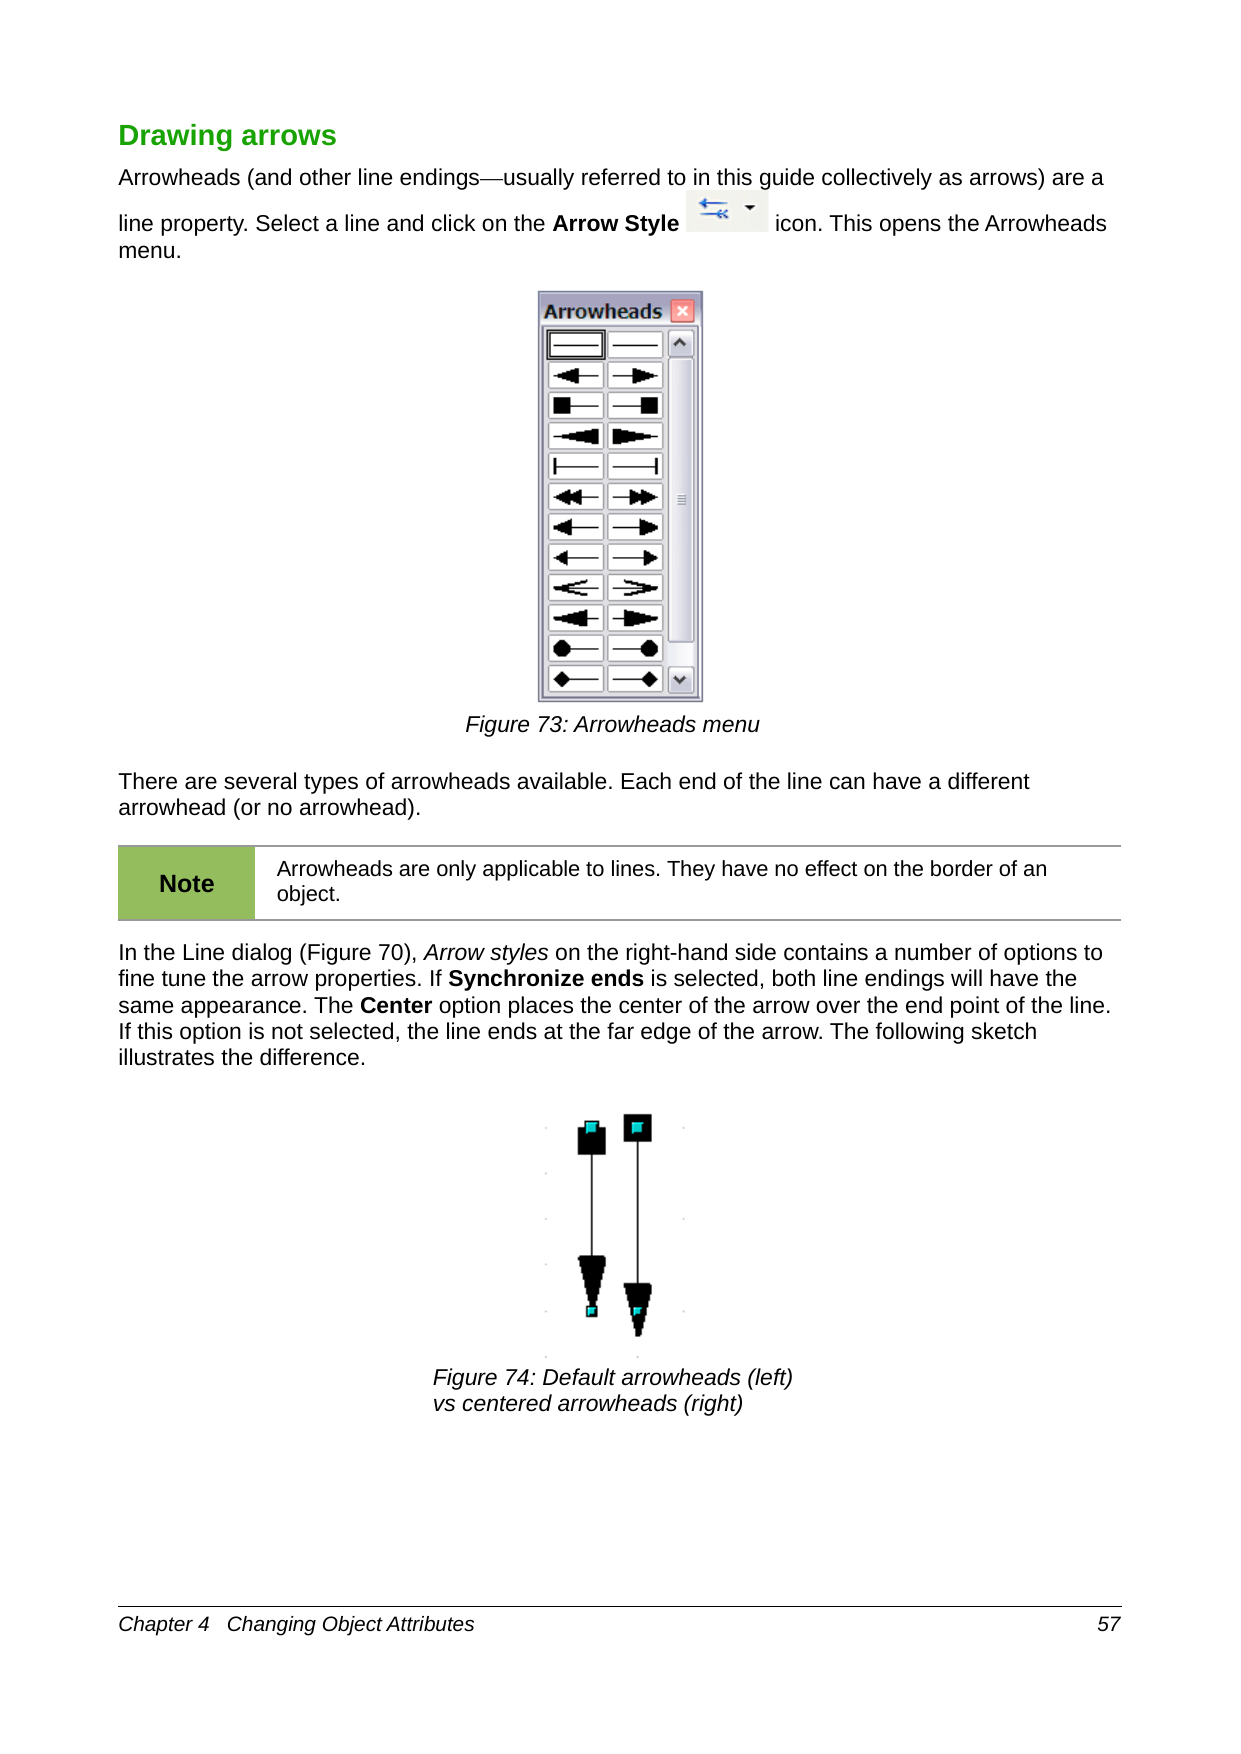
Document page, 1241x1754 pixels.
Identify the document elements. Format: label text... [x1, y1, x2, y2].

text Arrowheads (and other line endings—usually referred to in this guide collectively as arrows) are a line property. Select a line and click on the Arrow Style icon. This opens the Arrowheads menu. [118, 164, 1122, 263]
text Figure 73: Arrowheads menu [465, 711, 775, 738]
table_header Note [118, 847, 255, 919]
table_header Arrowheads are only applicable to lines. They have no effect on the border of an object. [255, 847, 1121, 919]
picture [529, 1095, 711, 1358]
text There are several types of arrowheads available. Each end of the line can have a different arrowhead (or no arrowhead). [118, 768, 1122, 821]
text In the Line dialog (Figure 70), Arrow styles on the right-hand side contains a number of options to fine tune the arrow properties. If Synchronize ends is selected, both line endings will have the same appearance. The Center option places the center of the arrow over the end point of the line. If this option is not selected, the line ends at the far edge of the arrow. The following sketch illustrates the difference. [118, 939, 1122, 1071]
picture [685, 190, 769, 232]
picture [535, 288, 706, 705]
subtitle Drawing arrows [118, 118, 1122, 152]
text Figure 74: Default arrowheads (left) vs centered arrowheads (right) [433, 1364, 808, 1416]
